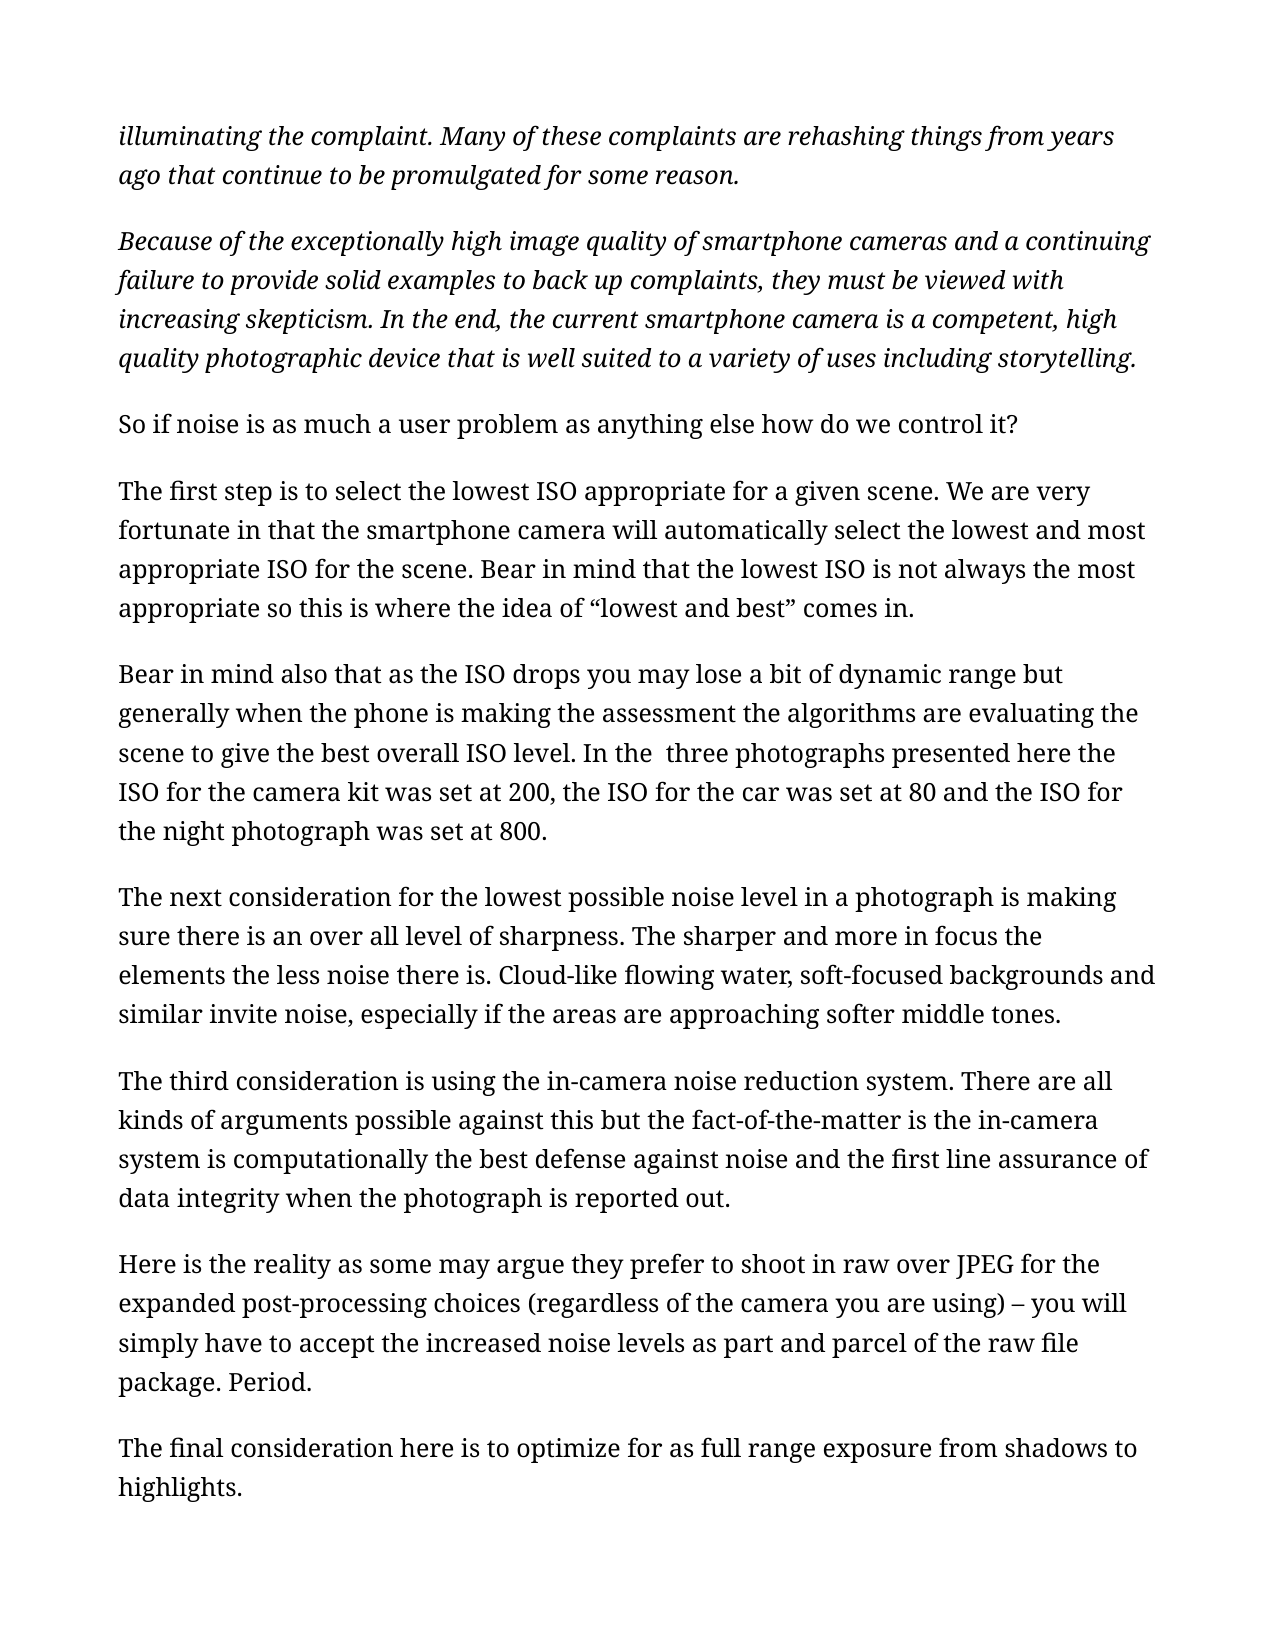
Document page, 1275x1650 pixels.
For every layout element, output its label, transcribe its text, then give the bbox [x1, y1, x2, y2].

text The first step is to select the lowest ISO appropriate for a given scene. We are very fortunate in that the smartphone camera will automatically select the lowest and most appropriate ISO for the scene. Bear in mind that the lowest ISO is not always the most appropriate so this is where the idea of “lowest and best” comes in. [118, 473, 1157, 625]
text So if noise is as much a user problem as anything else how do we control it? [118, 407, 1157, 441]
text The next consideration for the lowest possible noise level in a photograph is making sure there is an over all level of sharpness. The sharper and more in focus the elements the less noise there is. Cloud-like flowing water, soft-focused backgrounds and similar invite noise, especially if the areas are approaching softer middle tones. [118, 880, 1157, 1031]
text Bear in mind also that as the ISO drops you may lose a bit of dynamic range but generally when the phone is making the assessment the algorithms are evaluating the scene to give the best overall ISO level. In the three photographs presented here the ISO for the camera kit was set at 200, the ISO for the car was set at 80 and the ISO for the night photograph was set at 800. [118, 657, 1157, 848]
text The final consideration here is to optimize for as full range exposure from shadows to highlights. [118, 1431, 1157, 1504]
text Here is the reality as some may argue they prefer to shoot in raw over JPEG for the expanded post-processing choices (regardless of the camera you are using) – you will simply have to accept the increased noise levels as part and parcel of the raw file package. Period. [118, 1247, 1157, 1398]
text The third consideration is using the in-camera noise reduction system. There are all kinds of arguments possible against this but the fact-of-the-matter is the in-camera system is computationally the best defense against noise and the first line assurance of data integrity when the photograph is reported out. [118, 1063, 1157, 1215]
text illuminating the complaint. Many of these complaints are rehashing things from years ago that continue to be promulgated for some reason. [118, 118, 1157, 191]
text Because of the exceptionally high image quality of smartphone cameras and a continuing failure to provide solid examples to back up complaints, they must be viewed with increasing skepticism. In the end, the current smartphone camera is a competent, high quality photographic device that is well suited to a variety of uses including storytelling. [118, 223, 1157, 375]
